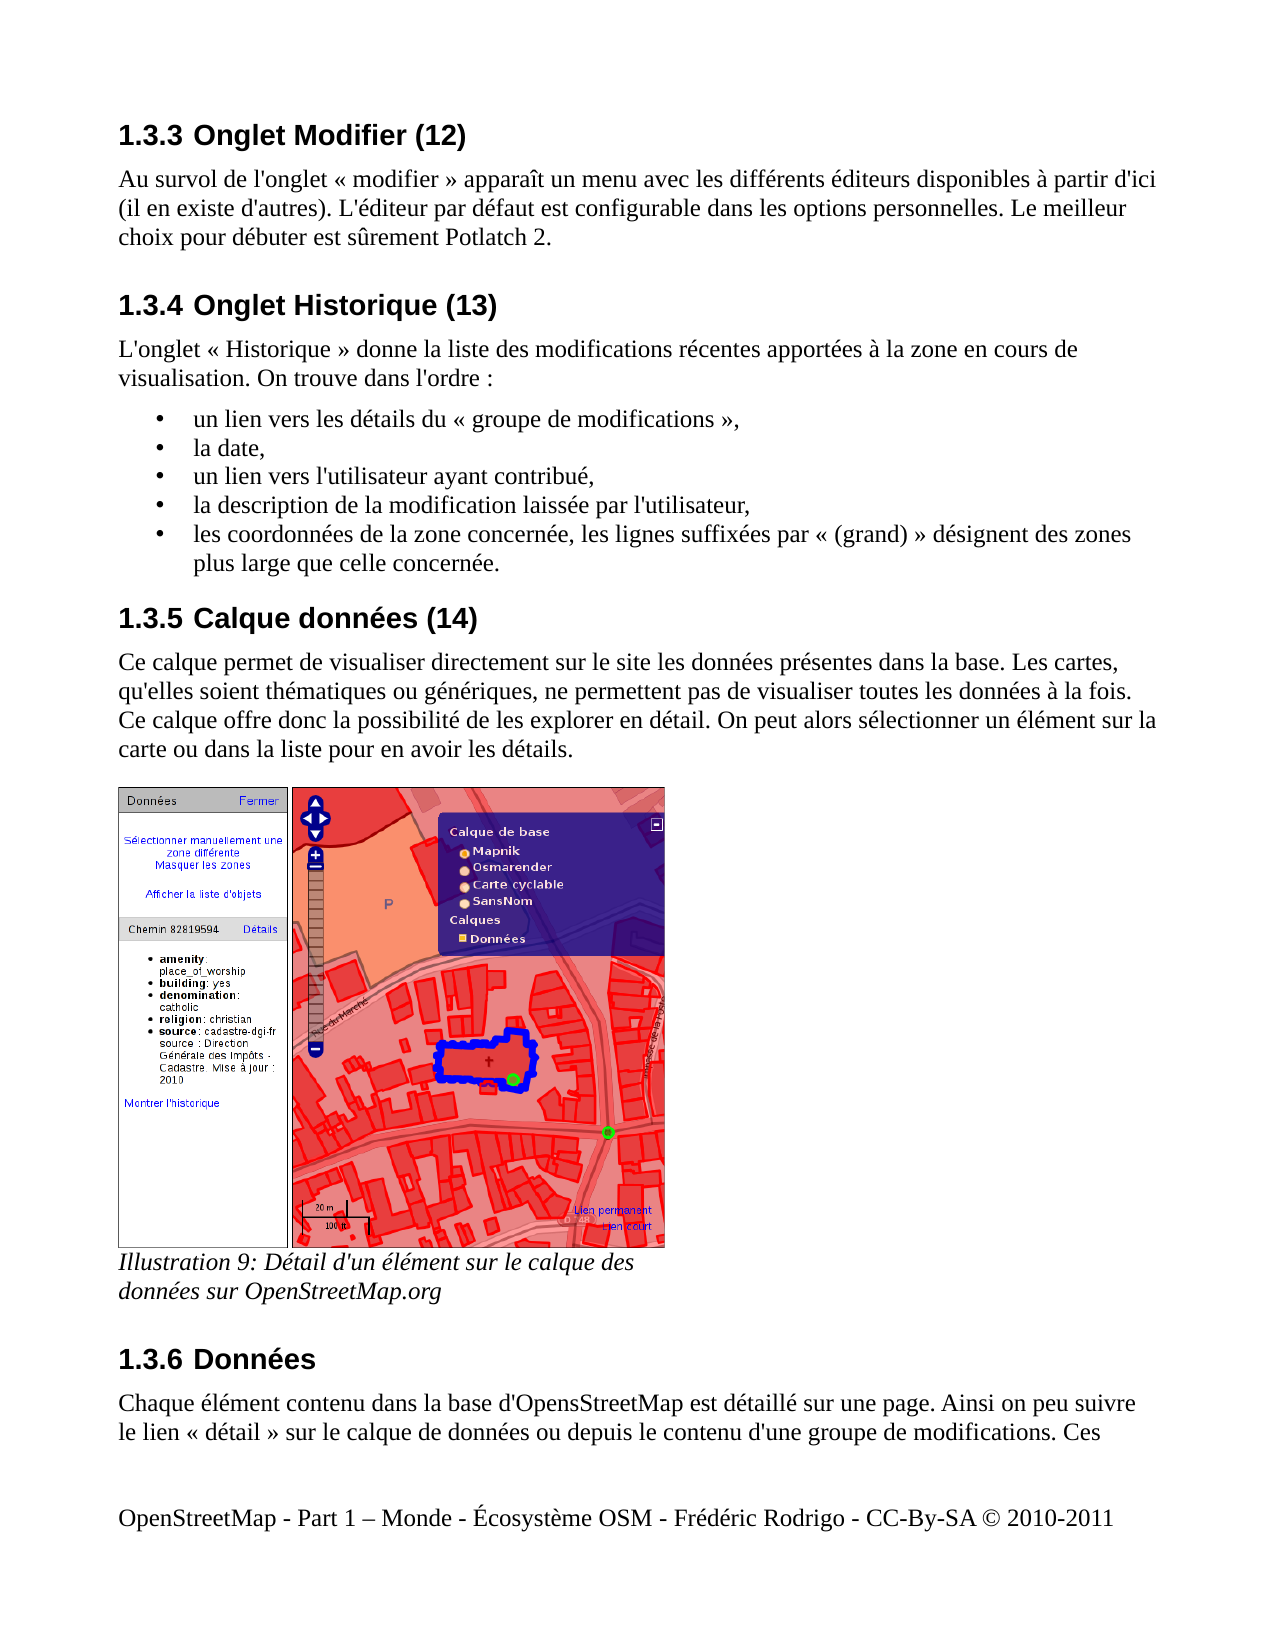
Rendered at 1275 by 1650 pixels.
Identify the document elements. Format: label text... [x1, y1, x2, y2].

list un lien vers les détails du « groupe de modifications », [156, 404, 1157, 433]
text L'onglet « Historique » donne la liste des modifications récentes apportées à la zone en cours de visualisation. On trouve dans l'ordre : [118, 334, 1157, 391]
subtitle Onglet Historique (13) [118, 288, 1157, 321]
text Ce calque permet de visualiser directement sur le site les données présentes dans la base. Les cartes, qu'elles soient thématiques ou génériques, ne permettent pas de visualiser toutes les données à la fois. Ce calque offre donc la possibilité de les explorer en détail. On peut alors sélectionner un élément sur la carte ou dans la liste pour en avoir les détails. [118, 647, 1157, 762]
text Au survol de l'onglet « modifier » apparaît un menu avec les différents éditeurs disponibles à partir d'ici (il en existe d'autres). L'éditeur par défaut est configurable dans les options personnelles. Le meilleur choix pour débuter est sûrement Potlatch 2. [118, 164, 1157, 250]
list la date, [156, 433, 1157, 461]
subtitle Onglet Modifier (12) [118, 118, 1157, 152]
text Chaque élément contenu dans la base d'OpensStreetMap est détaillé sur une page. Ainsi on peu suivre le lien « détail » sur le calque de données ou depuis le contenu d'une groupe de modifications. Ces [118, 1388, 1157, 1446]
list la description de la modification laissée par l'utilisateur, [156, 490, 1157, 519]
picture [118, 787, 665, 1248]
text Illustration 9: Détail d'un élément sur le calque des données sur OpenStreetMap.org [118, 1248, 664, 1305]
list les coordonnées de la zone concernée, les lignes suffixées par « (grand) » désignent des zones plus large que celle concernée. [156, 519, 1157, 576]
subtitle Calque données (14) [118, 601, 1157, 635]
list un lien vers l'utilisateur ayant contribué, [156, 461, 1157, 490]
subtitle Données [118, 1342, 1157, 1376]
